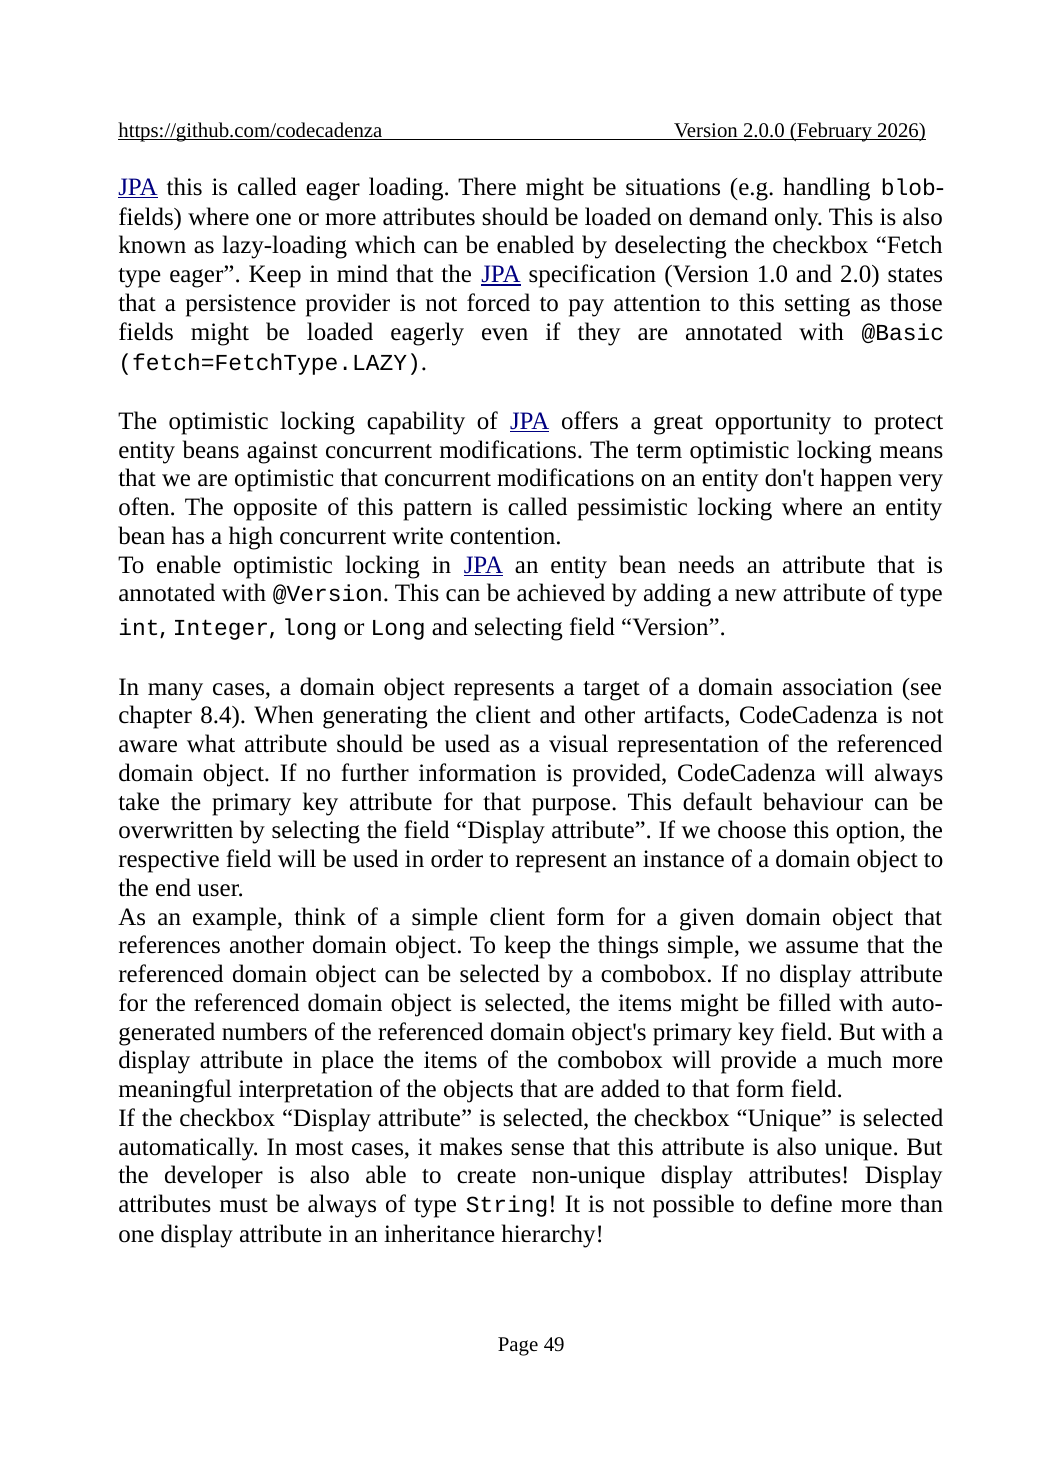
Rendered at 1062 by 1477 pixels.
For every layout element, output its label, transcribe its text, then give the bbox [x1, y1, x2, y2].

text In many cases, a domain object represents a target of a domain association (see chapter 8.4). When generating the client and other artifacts, CodeCadenza is not aware what attribute should be used as a visual representation of the referenced domain object. If no further information is provided, CodeCadenza will always take the primary key attribute for that purpose. This default behaviour can be overwritten by selecting the field “Display attribute”. If we choose this option, the respective field will be used in order to represent an instance of a domain object to the end user. [118, 672, 944, 902]
text As an example, think of a simple client form for a given domain object that references another domain object. To keep the things simple, we assume that the referenced domain object can be selected by a combobox. If no display attribute for the referenced domain object is selected, the items might be filled with auto-generated numbers of the referenced domain object's primary key field. But with a display attribute in place the items of the combobox will provide a much more meaningful interpretation of the objects that are added to that form field. [118, 902, 944, 1103]
text The optimistic locking capability of JPA offers a great opportunity to protect entity beans against concurrent modifications. The term optimistic locking means that we are optimistic that concurrent modifications on an entity don't happen very often. The opposite of this pattern is called pessimistic locking where an entity bean has a high concurrent write contention. [118, 406, 944, 550]
text To enable optimistic locking in JPA an entity bean needs an attribute that is annotated with @Version. This can be achieved by adding a new attribute of type int, Integer, long or Long and selecting field “Version”. [118, 550, 944, 643]
text JPA this is called eager loading. There might be situations (e.g. handling blob-fields) where one or more attributes should be loaded on demand only. This is also known as lazy-loading which can be enabled by deselecting the checkbox “Fetch type eager”. Keep in mind that the JPA specification (Version 1.0 and 2.0) states that a persistence provider is not forced to pay attention to this setting as those fields might be loaded eagerly even if they are annotated with @Basic (fetch=FetchType.LAZY). [118, 172, 944, 377]
text If the checkbox “Display attribute” is selected, the checkbox “Unique” is selected automatically. In most cases, it makes sense that this attribute is also unique. But the developer is also able to create non-unique display attributes! Display attributes must be always of type String! It is not possible to define more than one display attribute in an inheritance hierarchy! [118, 1103, 944, 1248]
